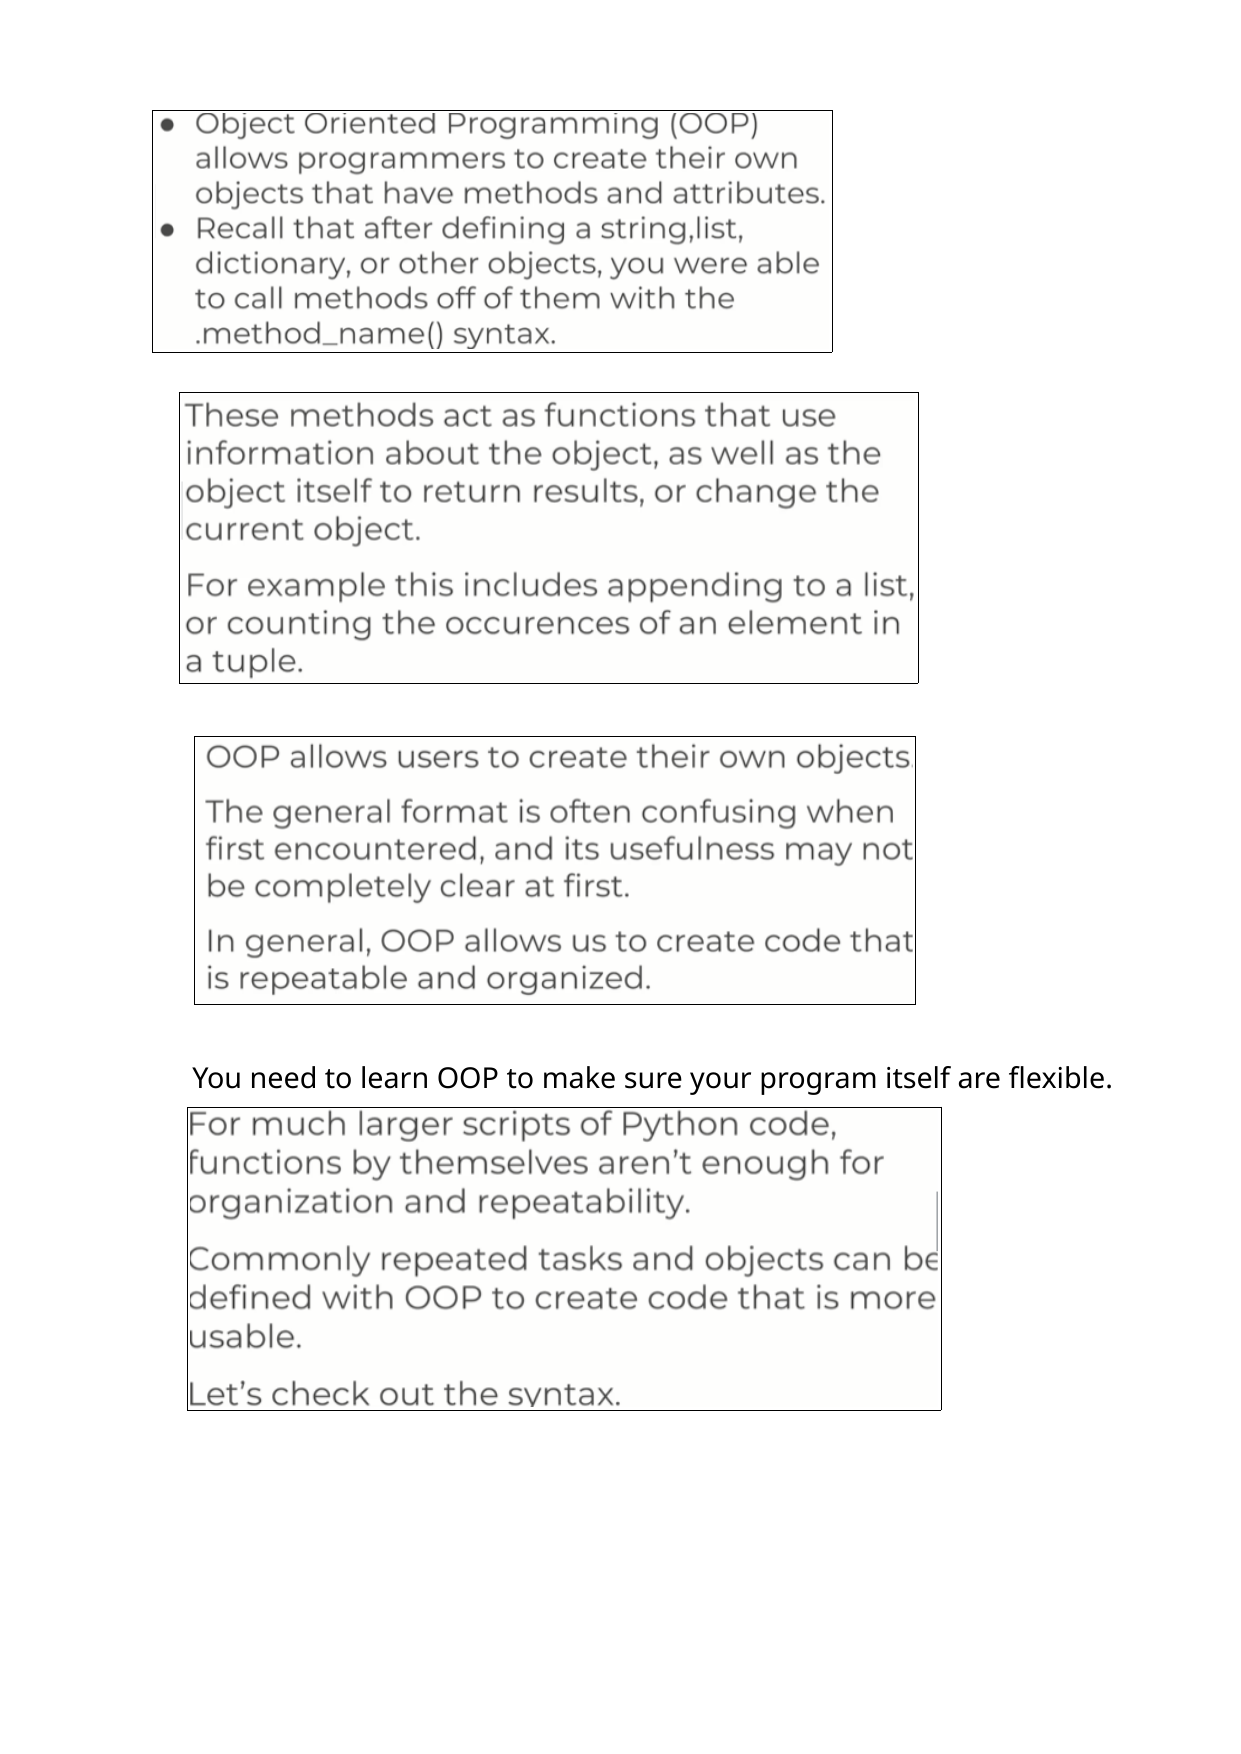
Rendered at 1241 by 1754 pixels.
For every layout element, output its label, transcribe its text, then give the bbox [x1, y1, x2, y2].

picture [190, 1109, 938, 1407]
picture [181, 395, 915, 681]
picture [155, 113, 829, 349]
picture [197, 739, 913, 1002]
text You need to learn OOP to make sure your program itself are flexible. [118, 1058, 1122, 1097]
